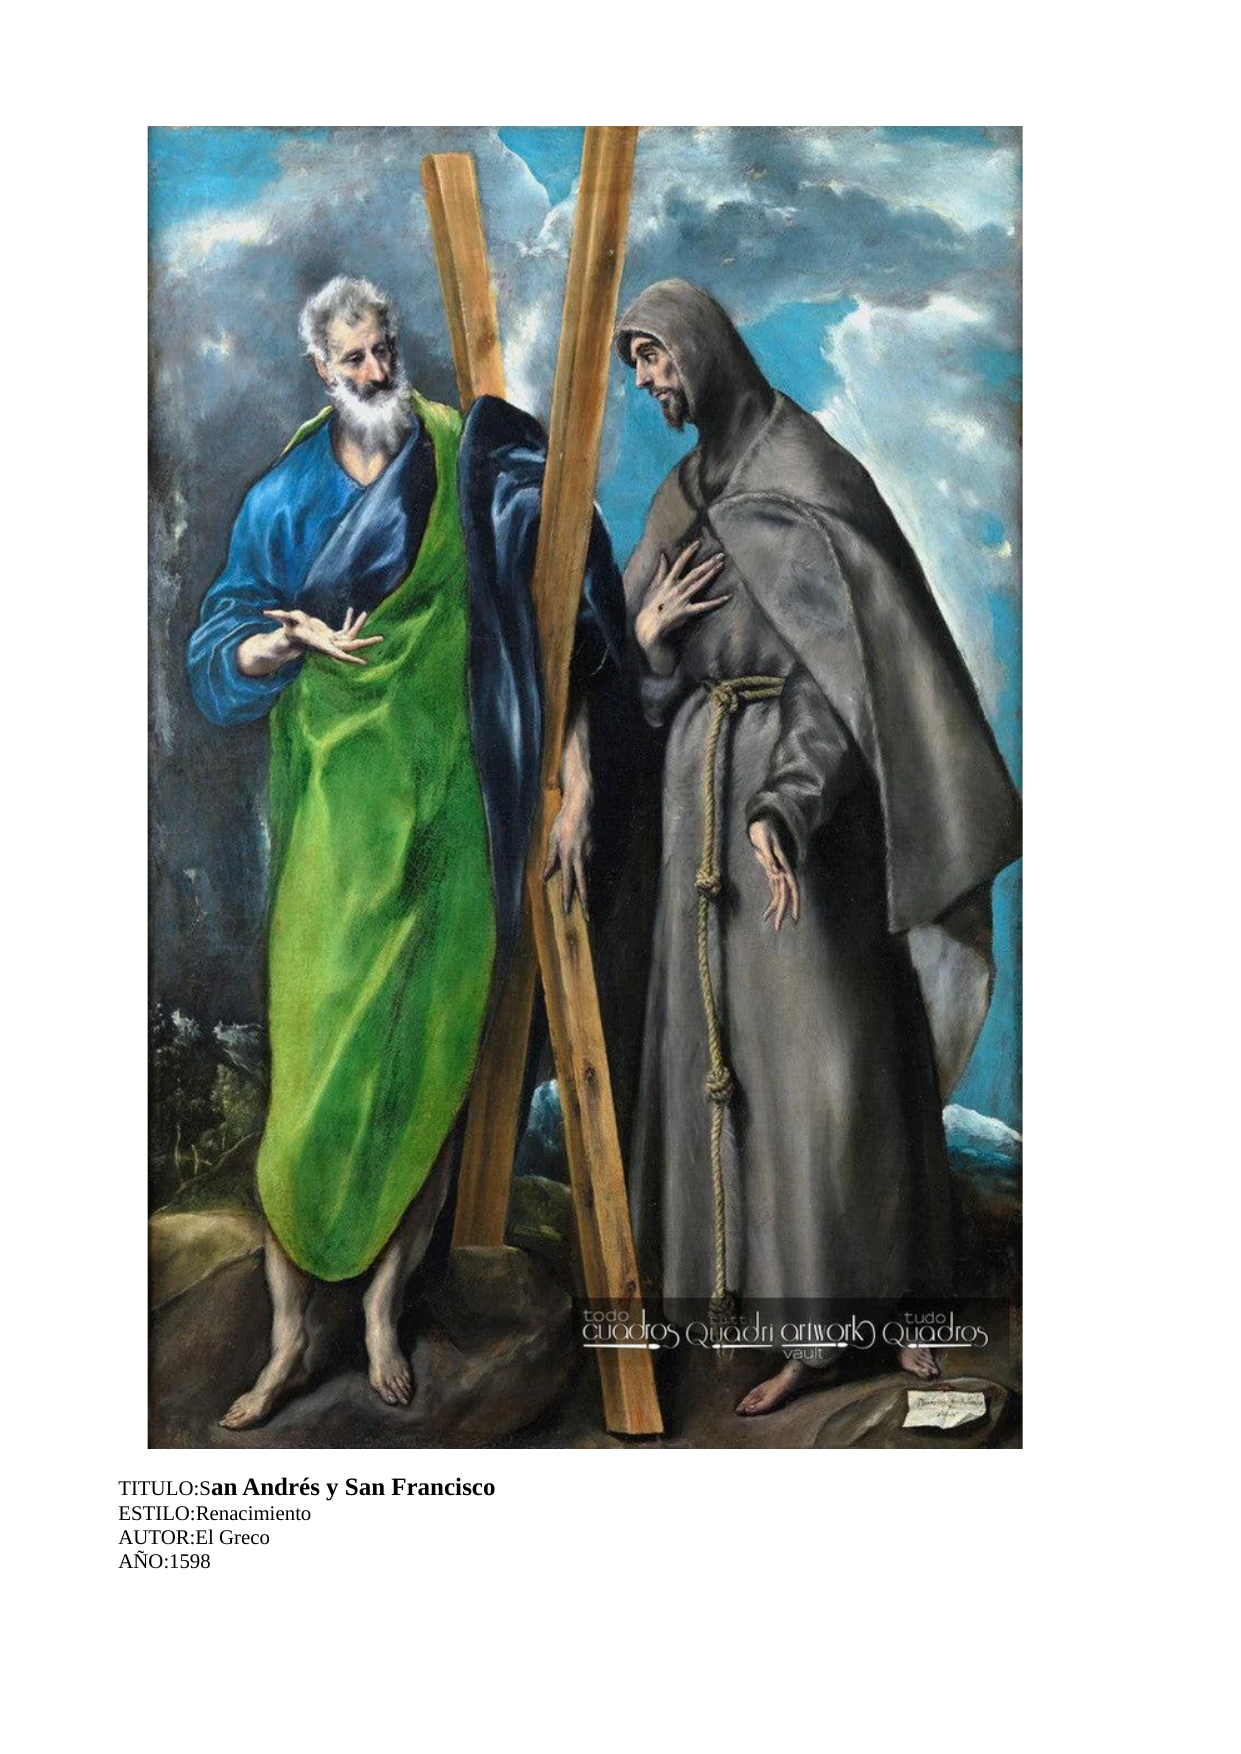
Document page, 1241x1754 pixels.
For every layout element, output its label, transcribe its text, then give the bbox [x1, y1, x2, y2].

picture [147, 126, 1023, 1449]
text AÑO:1598 [118, 1549, 1122, 1573]
text AUTOR:El Greco [118, 1525, 1122, 1549]
text ESTILO:Renacimiento [118, 1501, 1122, 1525]
text TITULO:San Andrés y San Francisco [118, 1472, 1122, 1501]
